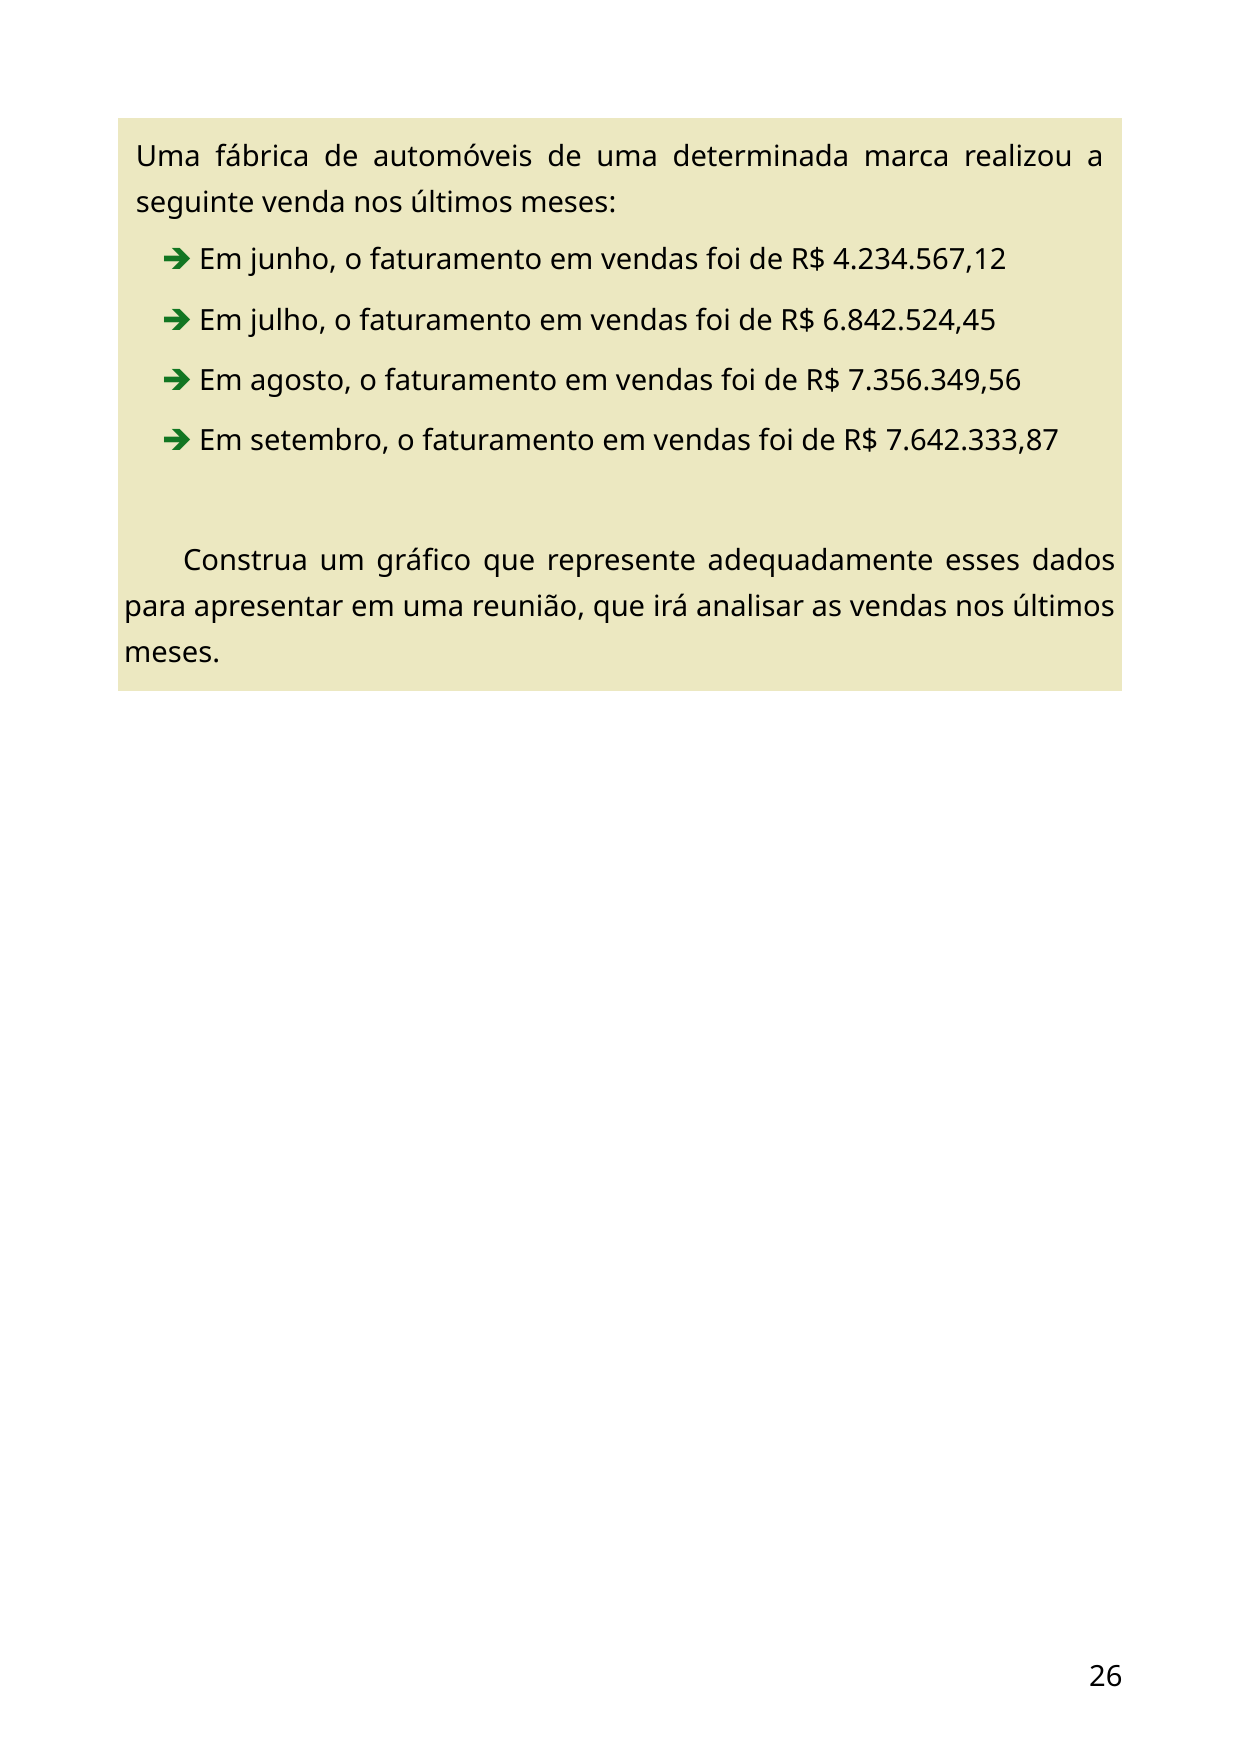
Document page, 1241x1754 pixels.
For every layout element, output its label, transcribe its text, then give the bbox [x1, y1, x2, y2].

table_cell Uma fábrica de automóveis de uma determinada marca realizou a seguinte venda nos últimos meses: Em junho, o faturamento em vendas foi de R$ 4.234.567,12 Em julho, o faturamento em vendas foi de R$ 6.842.524,45 Em agosto, o faturamento em vendas foi de R$ 7.356.349,56 Em setembro, o faturamento em vendas foi de R$ 7.642.333,87 Construa um gráfico que represente adequadamente esses dados para apresentar em uma reunião, que irá analisar as vendas nos últimos meses. [118, 118, 1122, 691]
